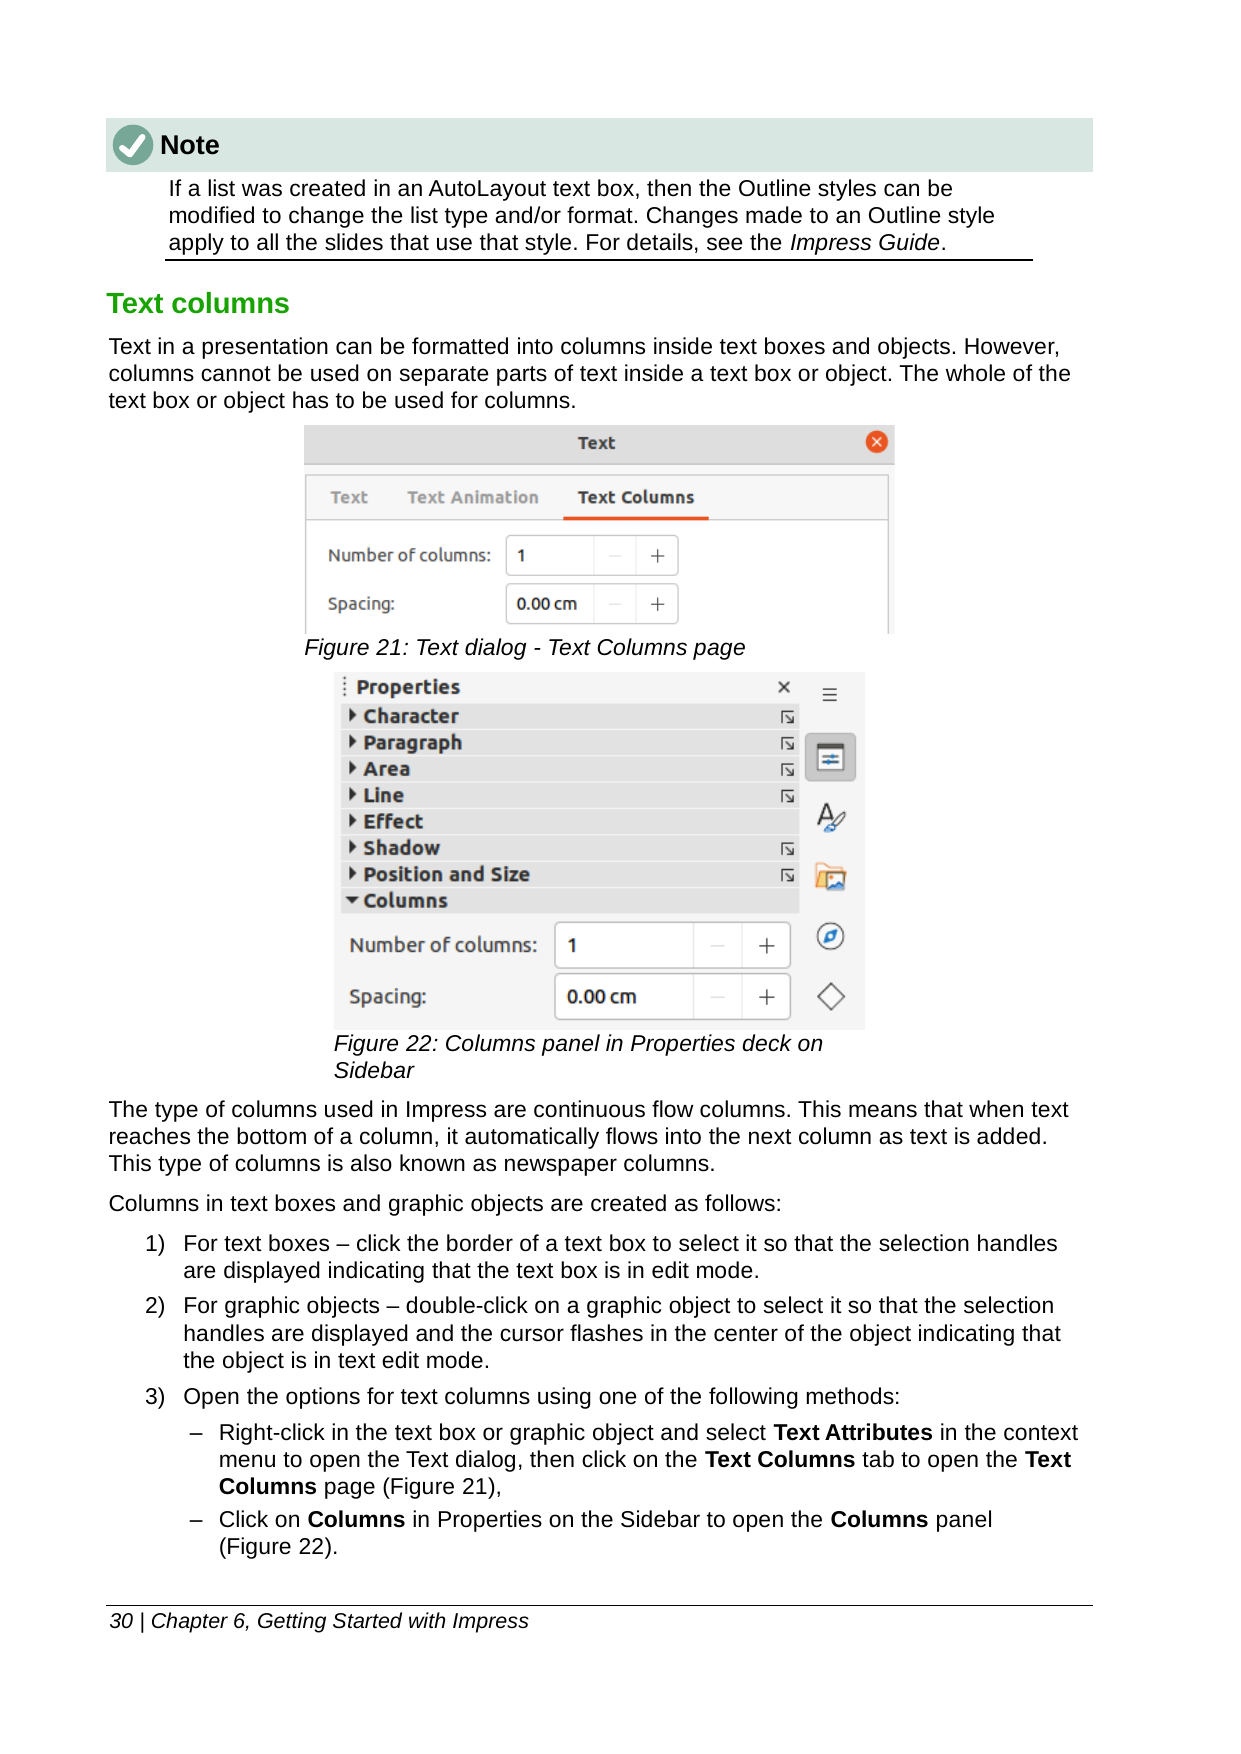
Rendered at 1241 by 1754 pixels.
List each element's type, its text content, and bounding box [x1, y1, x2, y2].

text If a list was created in an AutoLayout text box, then the Outline styles can be modified to change the list type and/or format. Changes made to an Outline style apply to all the slides that use that style. For details, see the Impress Guide. [165, 172, 1033, 259]
text Figure 21: Text dialog - Text Columns page [304, 634, 895, 661]
list For text boxes – click the border of a text box to select it so that the selection handles are displayed indicating that the text box is in edit mode. [165, 1229, 1093, 1283]
list Open the options for text columns using one of the following methods: [165, 1382, 1093, 1409]
list Click on Columns in Properties on the Sidebar to open the Columns panel (Figure 22). [189, 1505, 1093, 1559]
list For graphic objects – double-click on a graphic object to select it so that the selection handles are displayed and the cursor flashes in the center of the object indicating that the object is in text edit mode. [165, 1292, 1093, 1373]
subtitle Text columns [106, 286, 1093, 319]
text Text in a presentation can be formatted into columns inside text boxes and objects. However, columns cannot be used on separate parts of text inside a text box or object. The whole of the text box or object has to be used for columns. [108, 332, 1093, 413]
text Figure 22: Columns panel in Properties deck on Sidebar [334, 1030, 865, 1083]
picture [333, 672, 866, 1030]
list Right-click in the text box or graphic object and select Text Attributes in the context menu to open the Text dialog, then click on the Text Columns tab to open the Text Columns page (Figure 21), [189, 1418, 1093, 1499]
picture [304, 425, 895, 634]
text Columns in text boxes and graphic objects are created as follows: [108, 1189, 1093, 1216]
text The type of columns used in Impress are continuous flow columns. This means that when text reaches the bottom of a column, it automatically flows into the next column as text is added. This type of columns is also known as newspaper columns. [108, 1096, 1093, 1177]
subtitle Note [106, 118, 1093, 172]
